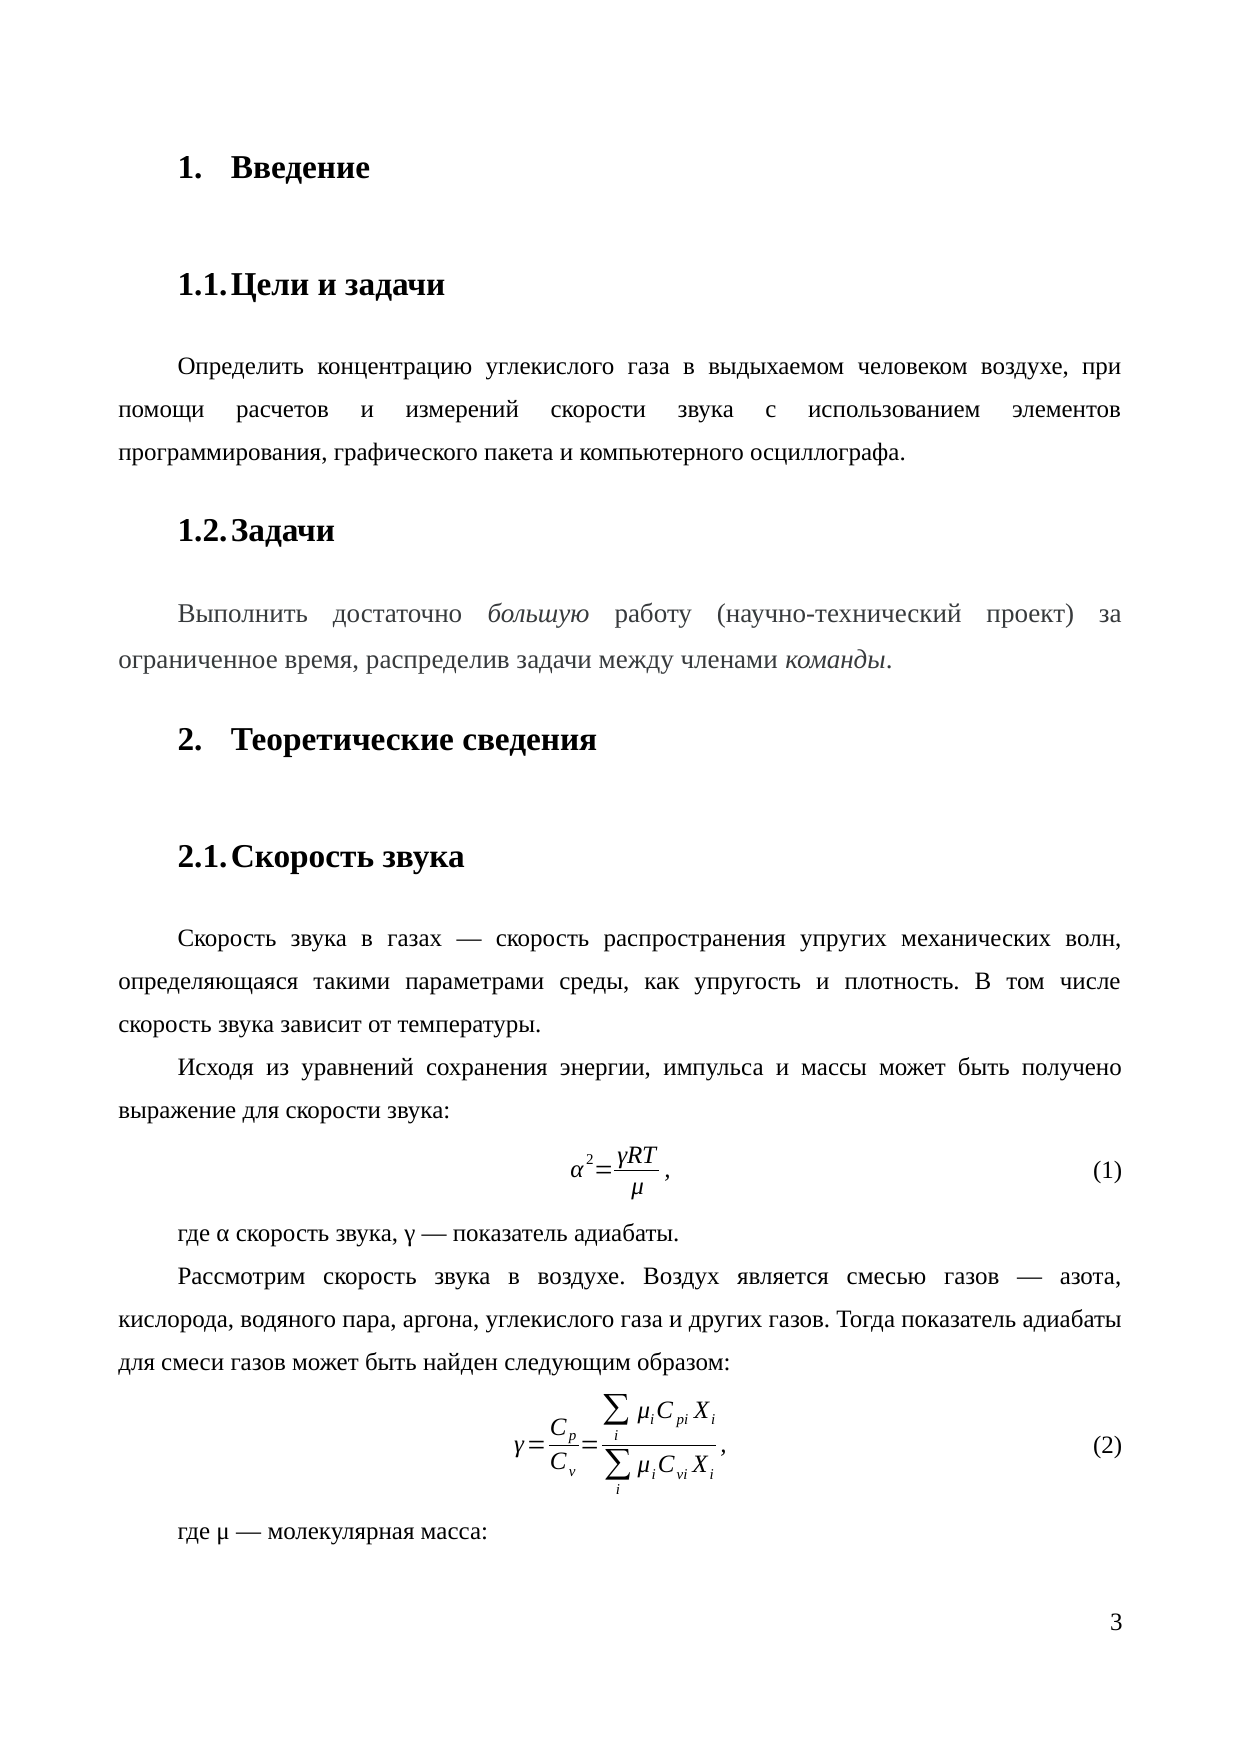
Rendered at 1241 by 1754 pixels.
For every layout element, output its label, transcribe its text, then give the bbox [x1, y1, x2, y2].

text Рассмотрим скорость звука в воздухе. Воздух является смесью газов — азота, кислорода, водяного пара, аргона, углекислого газа и других газов. Тогда показатель адиабаты для смеси газов может быть найден следующим образом: [118, 1261, 1122, 1376]
text где μ — молекулярная масса: [118, 1516, 1122, 1544]
text Скорость звука в газах — скорость распространения упругих механических волн, определяющаяся такими параметрами среды, как упругость и плотность. В том числе скорость звука зависит от температуры. [118, 923, 1122, 1038]
subtitle Задачи [118, 510, 1122, 548]
subtitle Скорость звука [118, 836, 1122, 874]
text (1) [118, 1139, 1122, 1203]
subtitle Цели и задачи [118, 264, 1122, 302]
text Исходя из уравнений сохранения энергии, импульса и массы может быть получено выражение для скорости звука: [118, 1052, 1122, 1124]
text Определить концентрацию углекислого газа в выдыхаемом человеком воздухе, при помощи расчетов и измерений скорости звука с использованием элементов программирования, графического пакета и компьютерного осциллографа. [118, 351, 1122, 466]
text Выполнить достаточно большую работу (научно-технический проект) за ограниченное время, распределив задачи между членами команды. [118, 597, 1122, 675]
subtitle Введение [118, 148, 1122, 186]
text где α скорость звука, γ — показатель адиабаты. [118, 1218, 1122, 1247]
subtitle Теоретические сведения [118, 720, 1122, 758]
text (2) [118, 1390, 1122, 1501]
